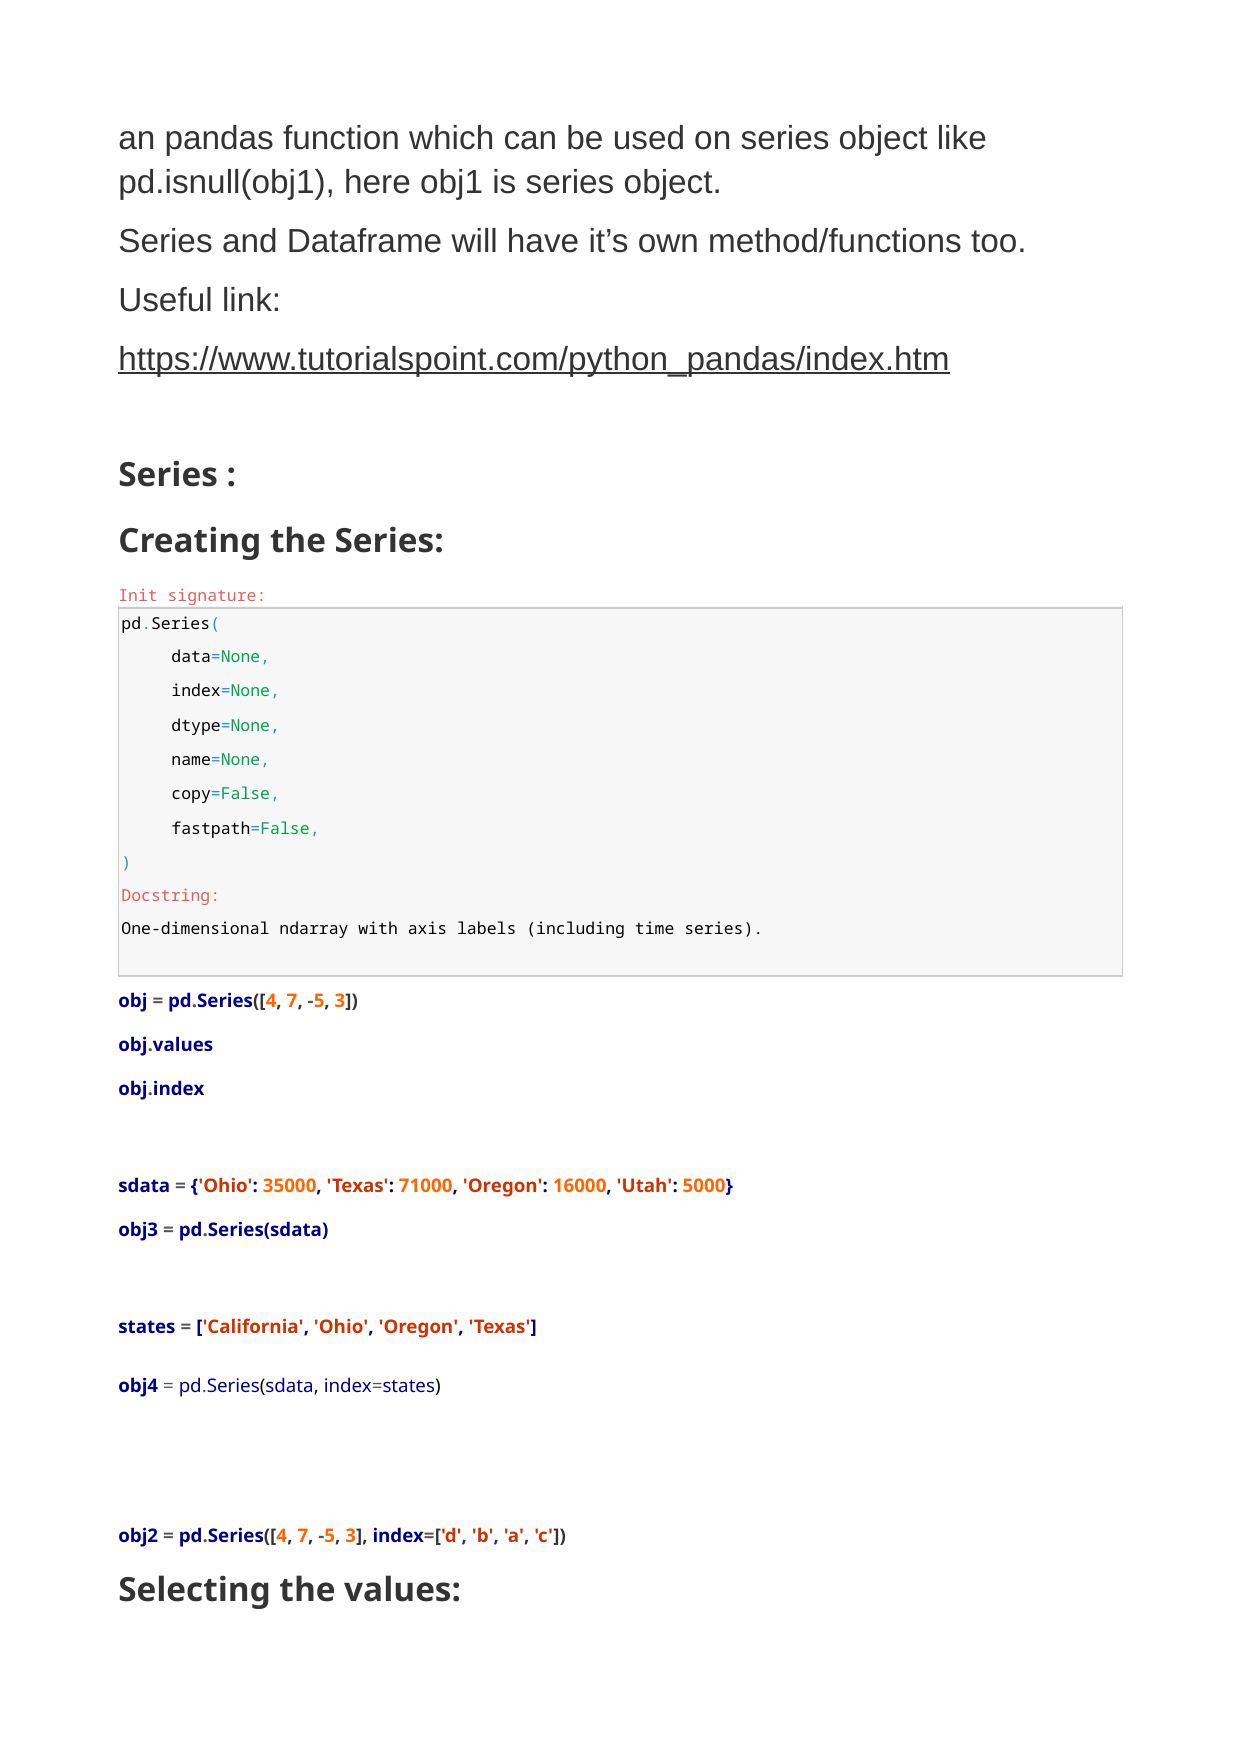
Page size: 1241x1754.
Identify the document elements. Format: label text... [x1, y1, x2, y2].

text Useful link: [118, 280, 1122, 318]
text data=None, [119, 639, 1122, 668]
text dtype=None, [119, 708, 1122, 737]
text obj4 = pd.Series(sdata, index=states) [118, 1372, 1122, 1397]
text copy=False, [119, 777, 1122, 806]
text Series : [118, 450, 1122, 496]
text states = ['California', 'Ohio', 'Oregon', 'Texas'] [118, 1313, 1122, 1339]
text obj3 = pd.Series(sdata) [118, 1216, 1122, 1242]
text Series and Dataframe will have it’s own method/functions too. [118, 221, 1122, 259]
text index=None, [119, 674, 1122, 703]
text sdata = {'Ohio': 35000, 'Texas': 71000, 'Oregon': 16000, 'Utah': 5000} [118, 1172, 1122, 1198]
text Selecting the values: [118, 1566, 1122, 1611]
text ) [119, 846, 1122, 873]
text obj2 = pd.Series([4, 7, -5, 3], index=['d', 'b', 'a', 'c']) [118, 1522, 1122, 1547]
text pd.Series( [119, 609, 1122, 634]
text fastpath=False, [119, 811, 1122, 840]
text https://www.tutorialspoint.com/python_pandas/index.htm [118, 338, 1122, 377]
text an pandas function which can be used on series object like pd.isnull(obj1), here obj1 is series object. [118, 118, 1122, 201]
text obj = pd.Series([4, 7, -5, 3]) [118, 988, 1122, 1013]
text One-dimensional ndarray with axis labels (including time series). [119, 911, 1122, 939]
text obj.index [118, 1076, 1122, 1101]
text name=None, [119, 742, 1122, 772]
text Docstring: [119, 878, 1122, 906]
text obj.values [118, 1032, 1122, 1057]
text Init signature: [118, 584, 1122, 606]
text Creating the Series: [118, 517, 1122, 563]
